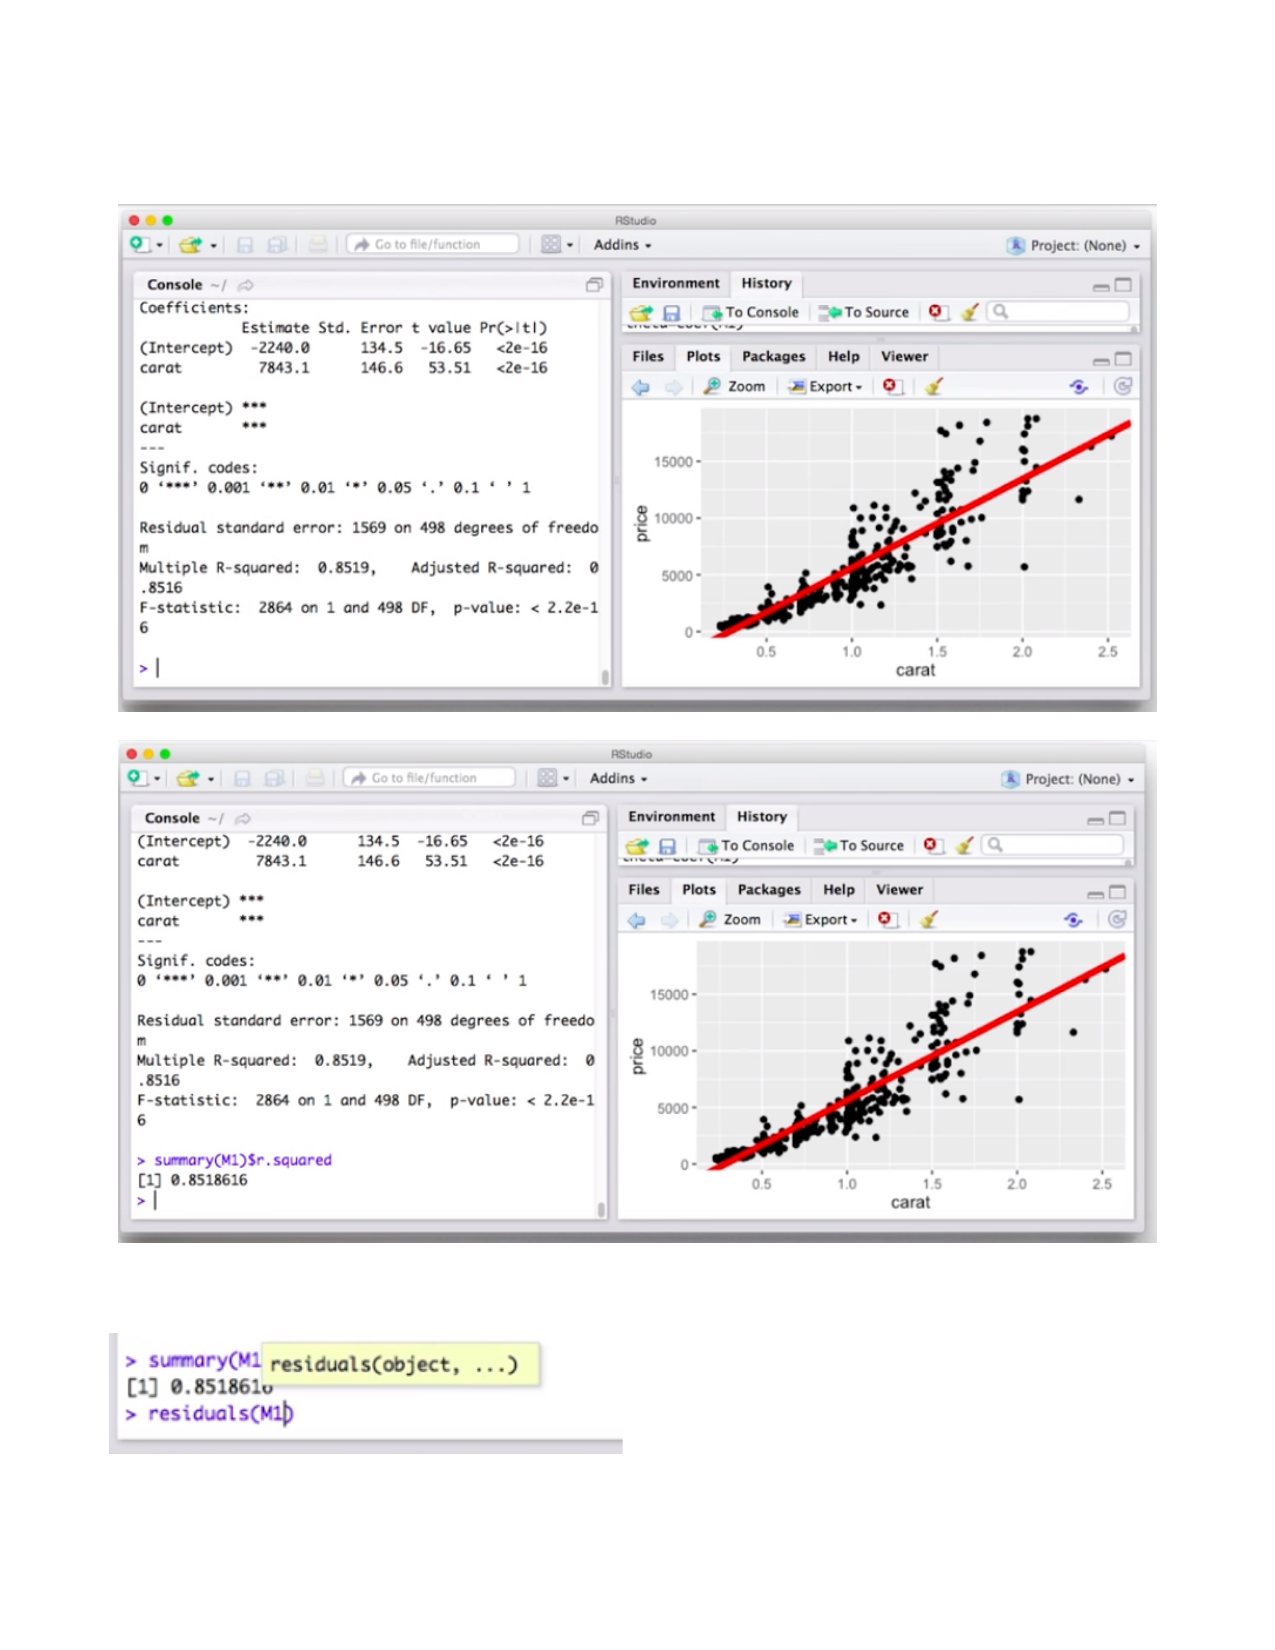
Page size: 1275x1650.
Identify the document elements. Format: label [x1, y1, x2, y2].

picture [108, 1333, 623, 1454]
picture [118, 204, 1157, 712]
picture [118, 740, 1157, 1243]
